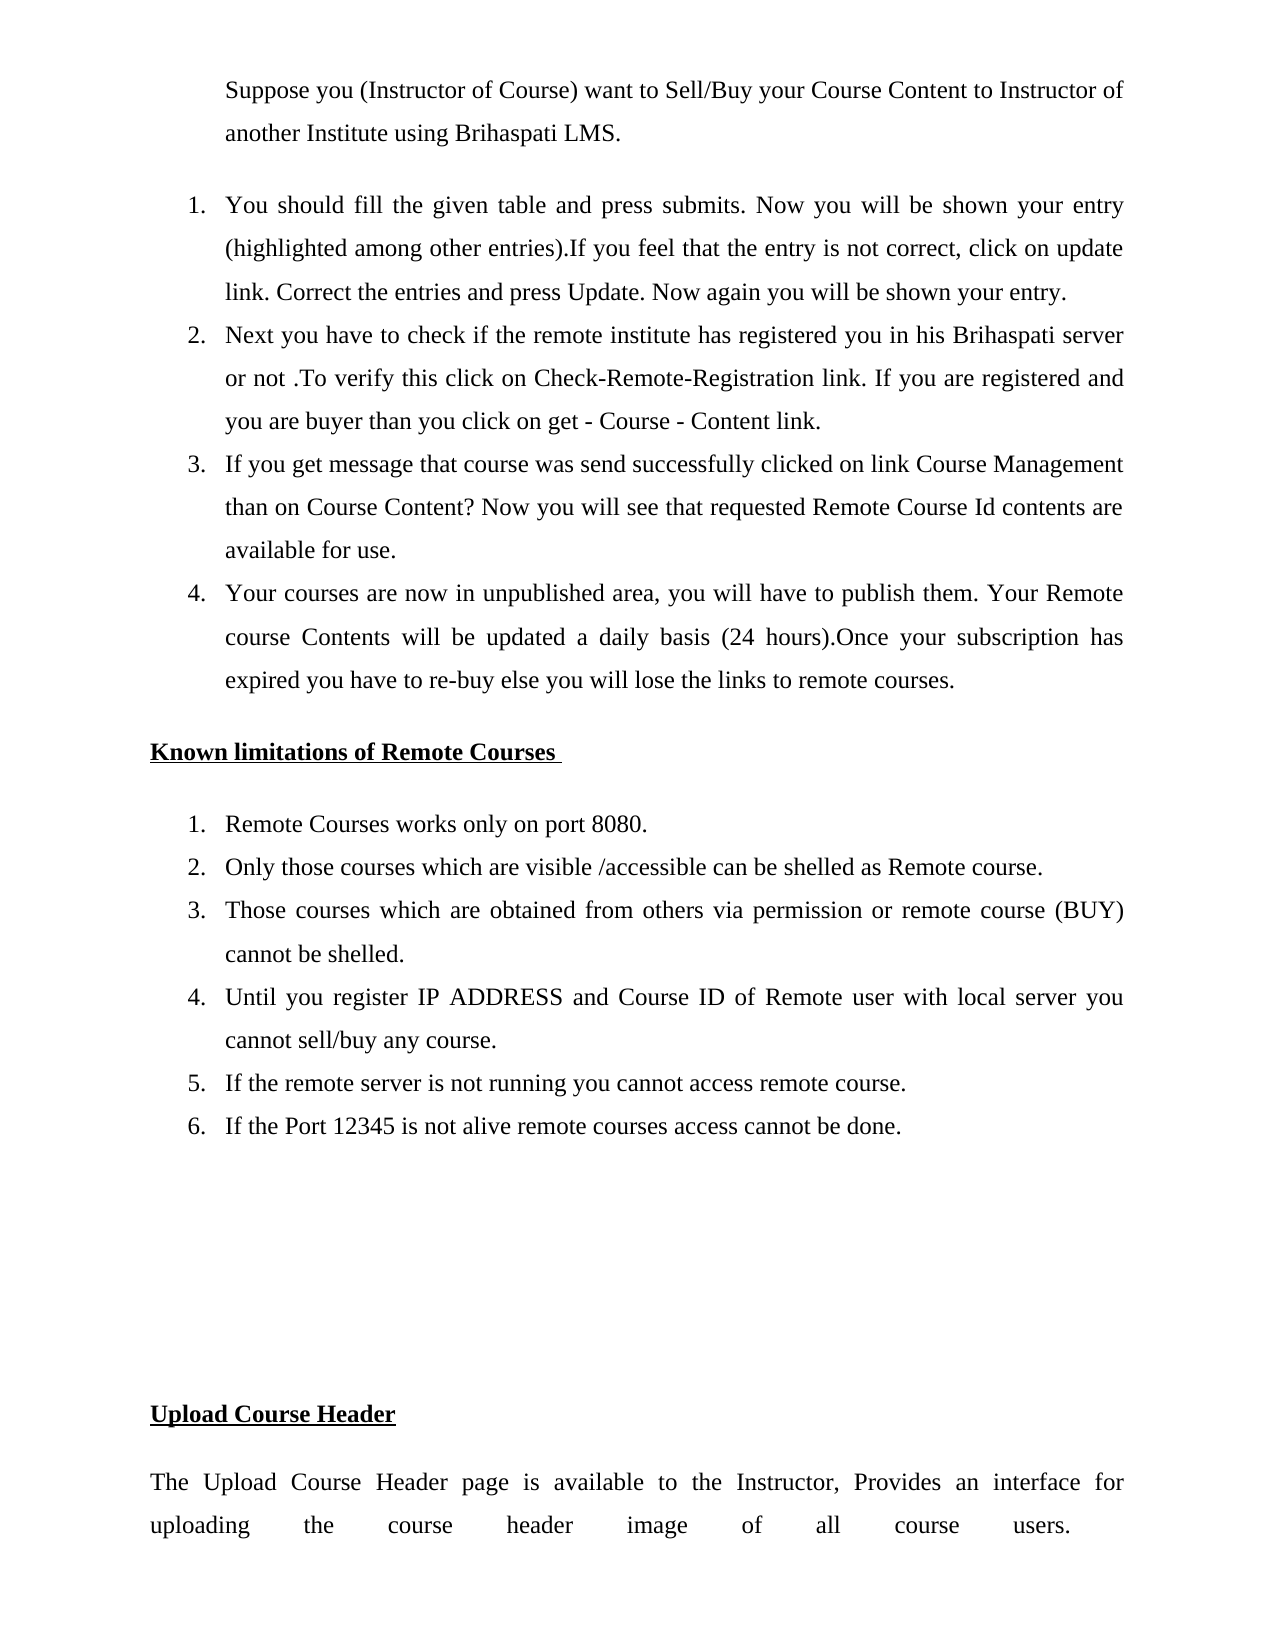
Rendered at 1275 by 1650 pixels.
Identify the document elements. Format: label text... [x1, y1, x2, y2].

text Known limitations of Remote Courses [150, 737, 1125, 766]
list Remote Courses works only on port 8080. [187, 809, 1125, 838]
text The Upload Course Header page is available to the Instructor, Provides an interface for uploading the course header image of all course users. [150, 1467, 1125, 1539]
list If the Port 12345 is not alive remote courses access cannot be done. [187, 1111, 1125, 1140]
list Until you register IP ADDRESS and Course ID of Remote user with local server you cannot sell/buy any course. [187, 982, 1125, 1054]
list If you get message that course was send successfully clicked on link Course Management than on Course Content? Now you will see that requested Remote Course Id contents are available for use. [187, 449, 1125, 564]
text Upload Course Header [150, 1399, 1125, 1428]
list You should fill the given table and press submits. Now you will be shown your entry (highlighted among other entries).If you feel that the entry is not correct, click on update link. Correct the entries and press Update. Now again you will be shown your entry. [187, 190, 1125, 305]
list Only those courses which are visible /accessible can be shelled as Remote course. [187, 852, 1125, 881]
list Your courses are now in unpublished area, you will have to publish them. Your Remote course Contents will be updated a daily basis (24 hours).Once your subscription has expired you have to re-buy else you will lose the links to remote courses. [187, 578, 1125, 693]
list Those courses which are obtained from others via permission or remote course (BUY) cannot be shelled. [187, 896, 1125, 967]
list If the remote server is not running you cannot access remote course. [187, 1068, 1125, 1097]
list Next you have to check if the remote institute has registered you in his Brihaspati server or not .To verify this click on Check-Remote-Registration link. If you are registered and you are buyer than you click on get - Course - Content link. [187, 320, 1125, 435]
text Suppose you (Instructor of Course) want to Sell/Buy your Course Content to Instructor of another Institute using Brihaspati LMS. [225, 75, 1125, 147]
